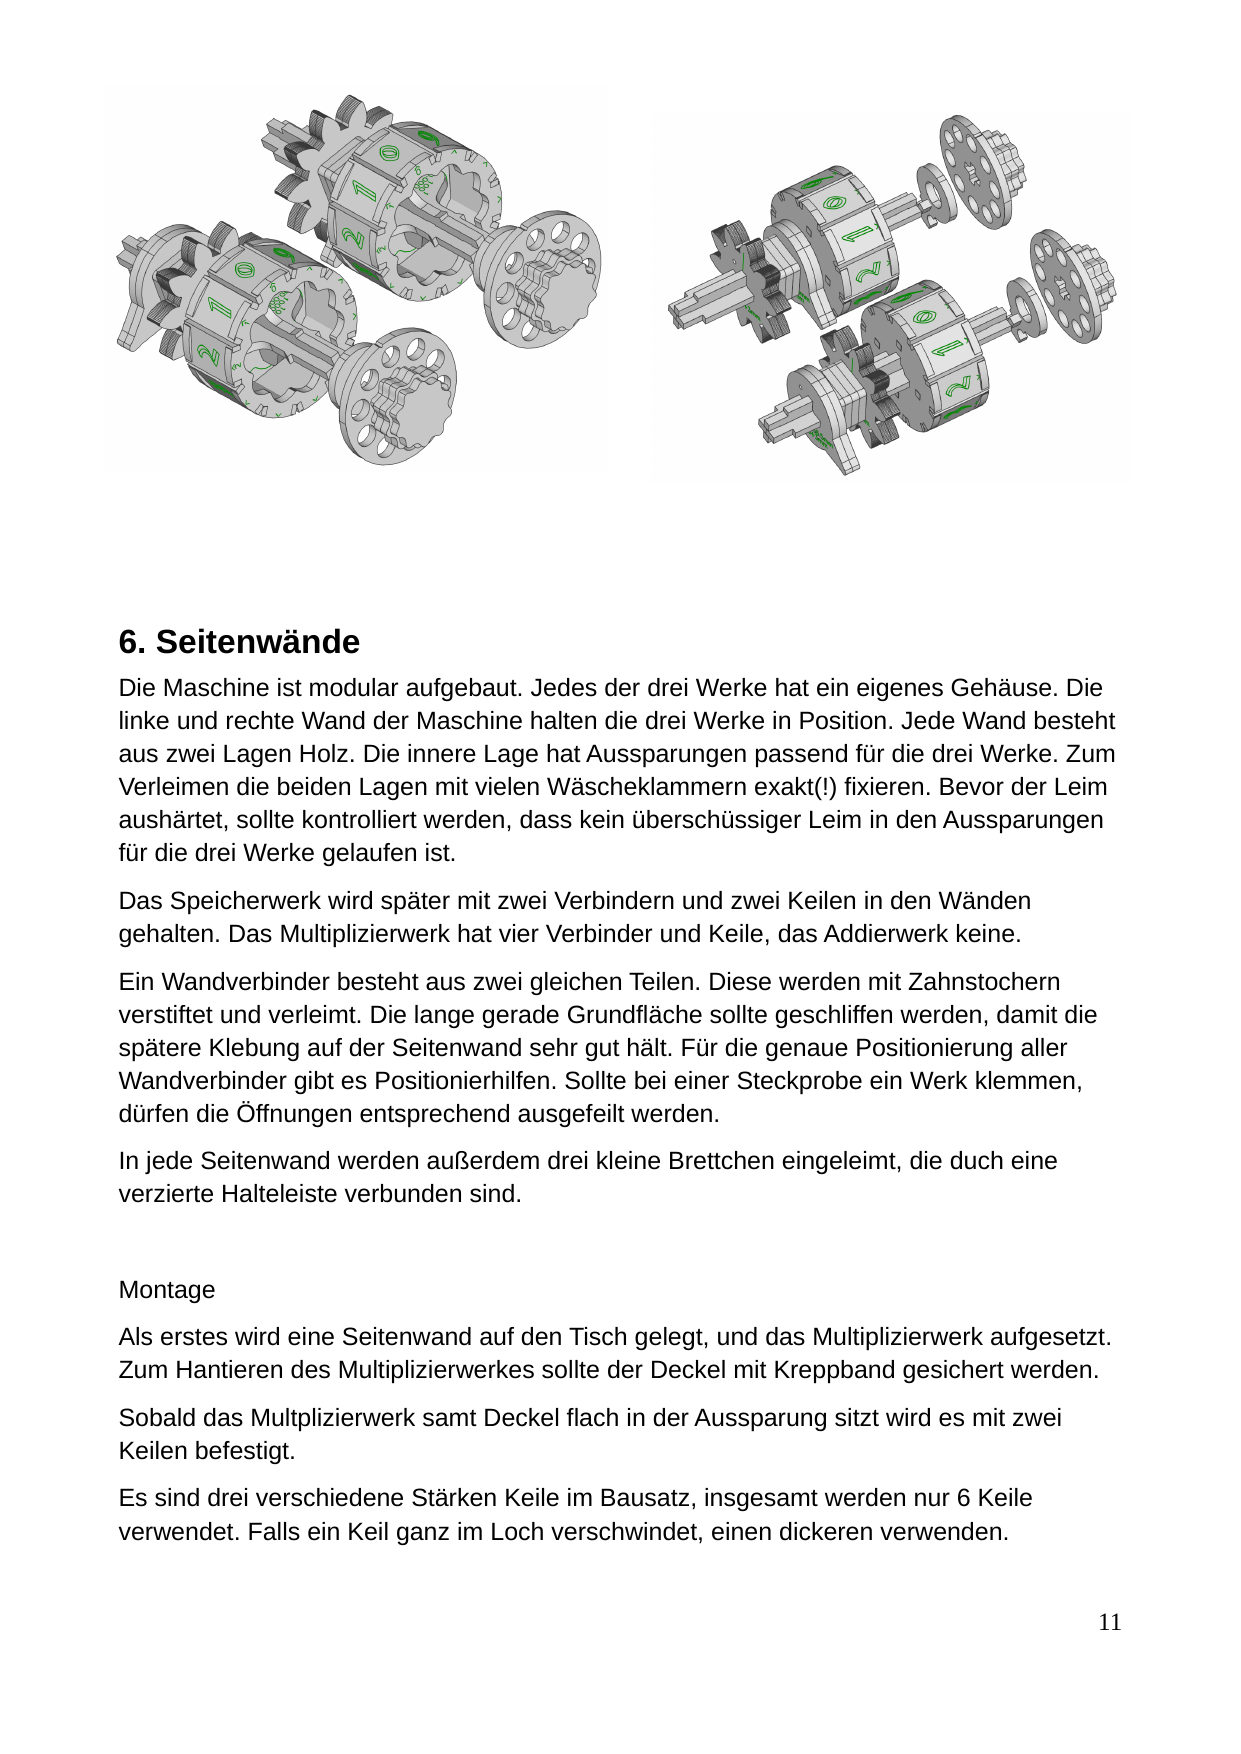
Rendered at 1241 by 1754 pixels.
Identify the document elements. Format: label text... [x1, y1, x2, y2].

text Die Maschine ist modular aufgebaut. Jedes der drei Werke hat ein eigenes Gehäuse. Die linke und rechte Wand der Maschine halten die drei Werke in Position. Jede Wand besteht aus zwei Lagen Holz. Die innere Lage hat Aussparungen passend für die drei Werke. Zum Verleimen die beiden Lagen mit vielen Wäscheklammern exakt(!) fixieren. Bevor der Leim aushärtet, sollte kontrolliert werden, dass kein überschüssiger Leim in den Aussparungen für die drei Werke gelaufen ist. [118, 673, 1122, 867]
text Montage [118, 1274, 1122, 1303]
text Ein Wandverbinder besteht aus zwei gleichen Teilen. Diese werden mit Zahnstochern verstiftet und verleimt. Die lange gerade Grundfläche sollte geschliffen werden, damit die spätere Klebung auf der Seitenwand sehr gut hält. Für die genaue Positionierung aller Wandverbinder gibt es Positionierhilfen. Sollte bei einer Steckprobe ein Werk klemmen, dürfen die Öffnungen entsprechend ausgefeilt werden. [118, 967, 1122, 1127]
picture [104, 85, 609, 473]
text In jede Seitenwand werden außerdem drei kleine Brettchen eingeleimt, die duch eine verzierte Halteleiste verbunden sind. [118, 1146, 1122, 1208]
text Als erstes wird eine Seitenwand auf den Tisch gelegt, und das Multiplizierwerk aufgesetzt. Zum Hantieren des Multiplizierwerkes sollte der Deckel mit Kreppband gesichert werden. [118, 1322, 1122, 1384]
text Es sind drei verschiedene Stärken Keile im Bausatz, insgesamt werden nur 6 Keile verwendet. Falls ein Keil ganz im Loch verschwindet, einen dickeren verwenden. [118, 1483, 1122, 1545]
text Das Speicherwerk wird später mit zwei Verbindern und zwei Keilen in den Wänden gehalten. Das Multiplizierwerk hat vier Verbinder und Keile, das Addierwerk keine. [118, 886, 1122, 948]
picture [650, 111, 1132, 484]
text Sobald das Multplizierwerk samt Deckel flach in der Aussparung sitzt wird es mit zwei Keilen befestigt. [118, 1403, 1122, 1464]
subtitle 6. Seitenwände [118, 622, 1122, 661]
